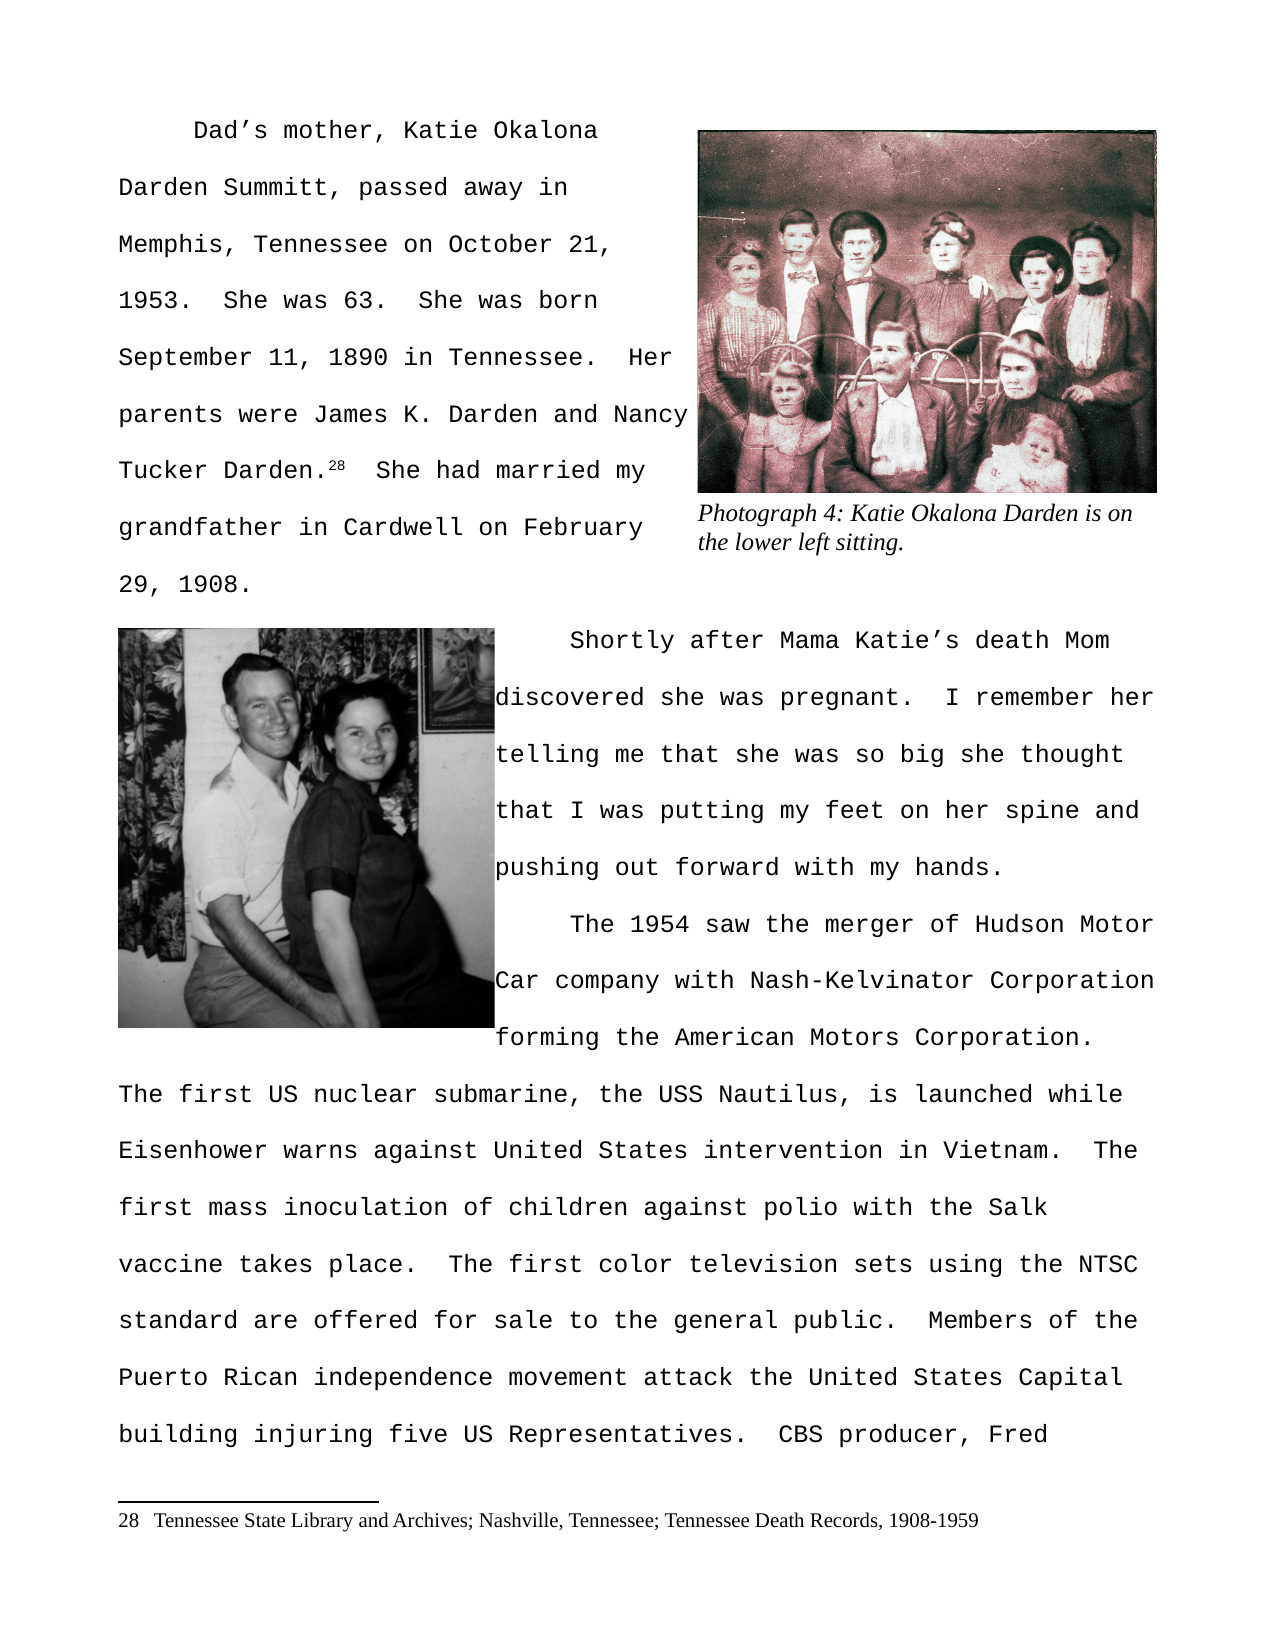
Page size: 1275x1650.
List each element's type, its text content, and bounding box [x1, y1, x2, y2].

text Photograph 4: Katie Okalona Darden is on the lower left sitting. [698, 493, 1157, 556]
picture [118, 628, 495, 1028]
text Shortly after Mama Katie’s death Mom discovered she was pregnant. I remember her telling me that she was so big she thought that I was putting my feet on her spine and pushing out forward with my hands. [495, 628, 1157, 883]
text Tennessee State Library and Archives; Nashville, Tennessee; Tennessee Death Records, 1908-1959 [118, 1508, 1157, 1532]
text Dad’s mother, Katie Okalona Darden Summitt, passed away in Memphis, Tennessee on October 21, 1953. She was 63. She was born September 11, 1890 in Tennessee. Her parents were James K. Darden and Nancy Tucker Darden. She had married my grandfather in Cardwell on February 29, 1908. [118, 118, 1157, 600]
text The 1954 saw the merger of Hudson Motor Car company with Nash-Kelvinator Corporation forming the American Motors Corporation. The first US nuclear submarine, the USS Nautilus, is launched while Eisenhower warns against United States intervention in Vietnam. The first mass inoculation of children against polio with the Salk vaccine takes place. The first color television sets using the NTSC standard are offered for sale to the general public. Members of the Puerto Rican independence movement attack the United States Capital building injuring five US Representatives. CBS producer, Fred [118, 911, 1157, 1450]
picture [697, 130, 1157, 493]
